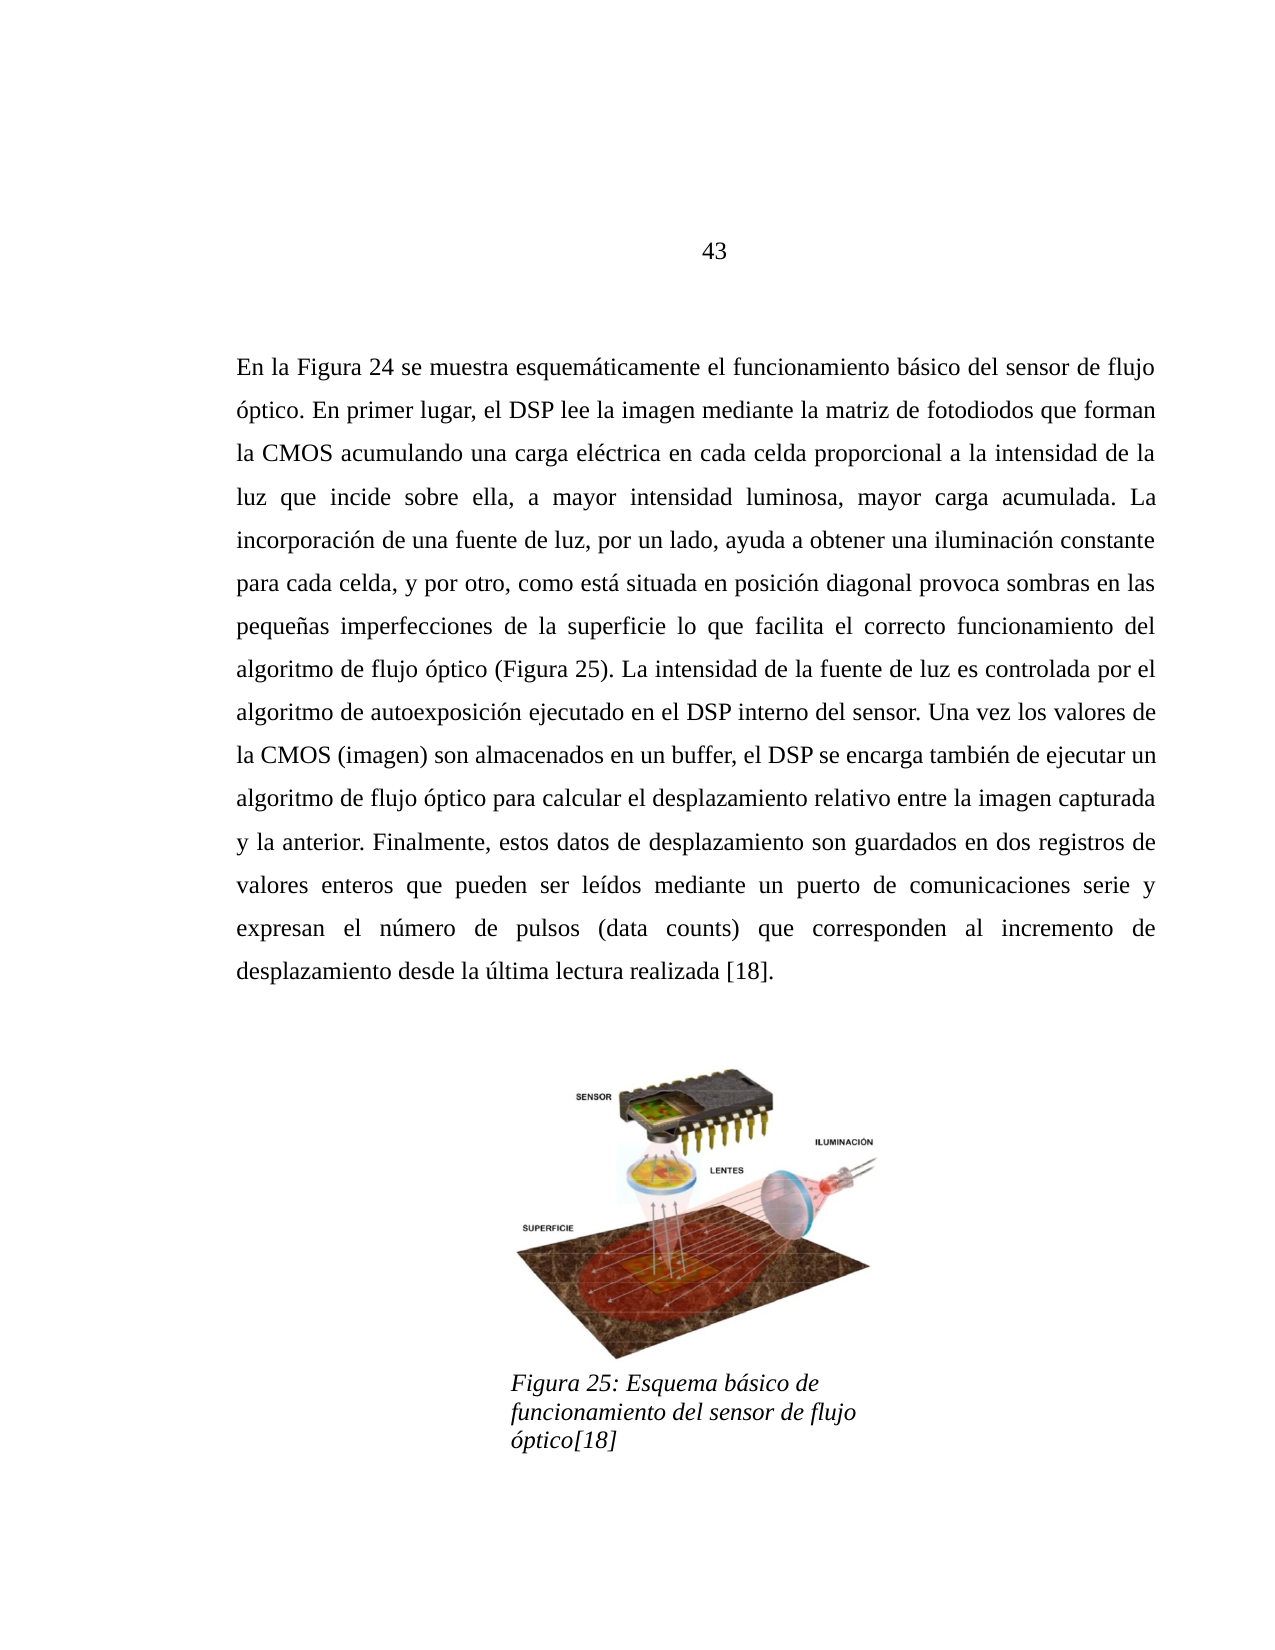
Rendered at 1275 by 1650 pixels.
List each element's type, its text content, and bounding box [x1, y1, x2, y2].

text Figura 25: Esquema básico de funcionamiento del sensor de flujo óptico[18] [511, 1363, 882, 1454]
picture [510, 1061, 883, 1363]
text En la Figura 24 se muestra esquemáticamente el funcionamiento básico del sensor de flujo óptico. En primer lugar, el DSP lee la imagen mediante la matriz de fotodiodos que forman la CMOS acumulando una carga eléctrica en cada celda proporcional a la intensidad de la luz que incide sobre ella, a mayor intensidad luminosa, mayor carga acumulada. La incorporación de una fuente de luz, por un lado, ayuda a obtener una iluminación constante para cada celda, y por otro, como está situada en posición diagonal provoca sombras en las pequeñas imperfecciones de la superficie lo que facilita el correcto funcionamiento del algoritmo de flujo óptico (Figura 25). La intensidad de la fuente de luz es controlada por el algoritmo de autoexposición ejecutado en el DSP interno del sensor. Una vez los valores de la CMOS (imagen) son almacenados en un buffer, el DSP se encarga también de ejecutar un algoritmo de flujo óptico para calcular el desplazamiento relativo entre la imagen capturada y la anterior. Finalmente, estos datos de desplazamiento son guardados en dos registros de valores enteros que pueden ser leídos mediante un puerto de comunicaciones serie y expresan el número de pulsos (data counts) que corresponden al incremento de desplazamiento desde la última lectura realizada [18]. [236, 352, 1157, 985]
